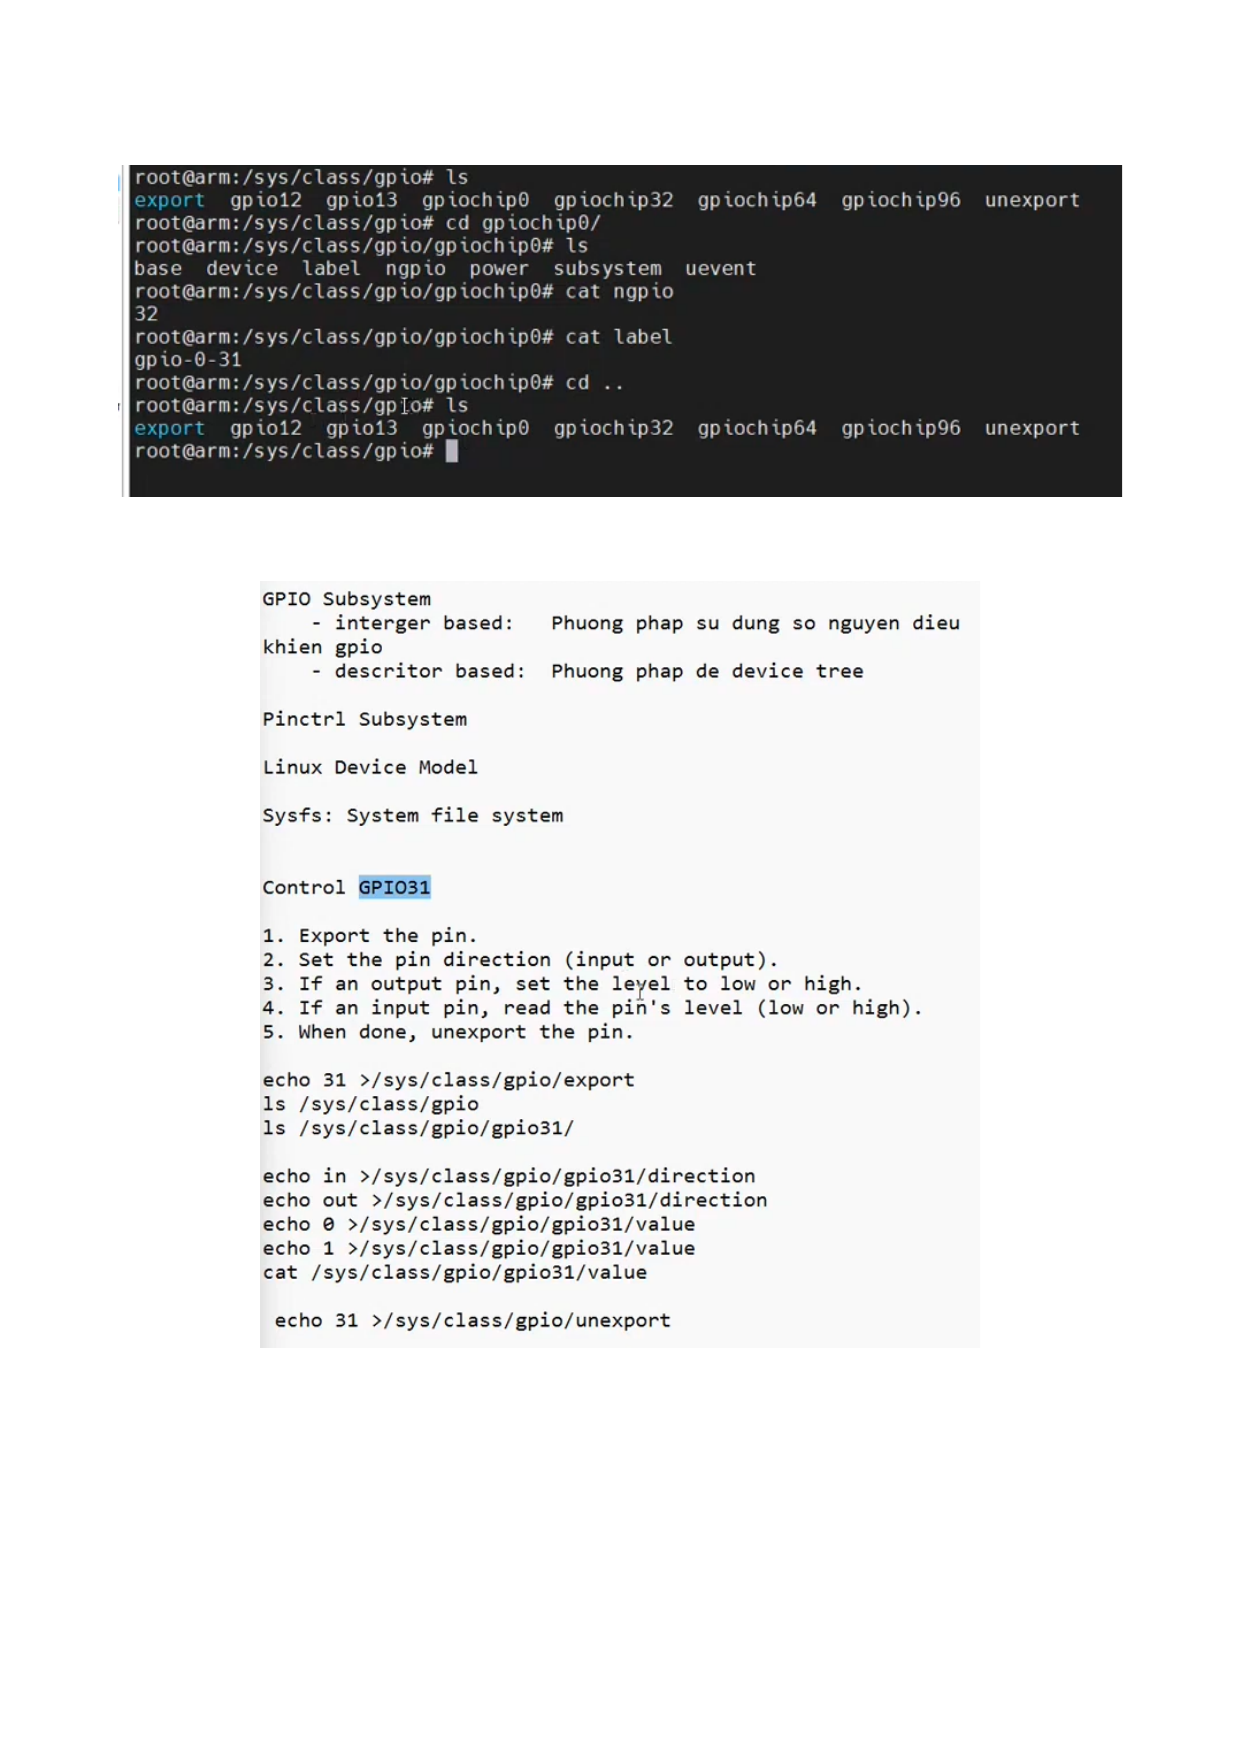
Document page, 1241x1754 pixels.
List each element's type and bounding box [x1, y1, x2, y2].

picture [260, 581, 981, 1348]
picture [118, 165, 1123, 497]
